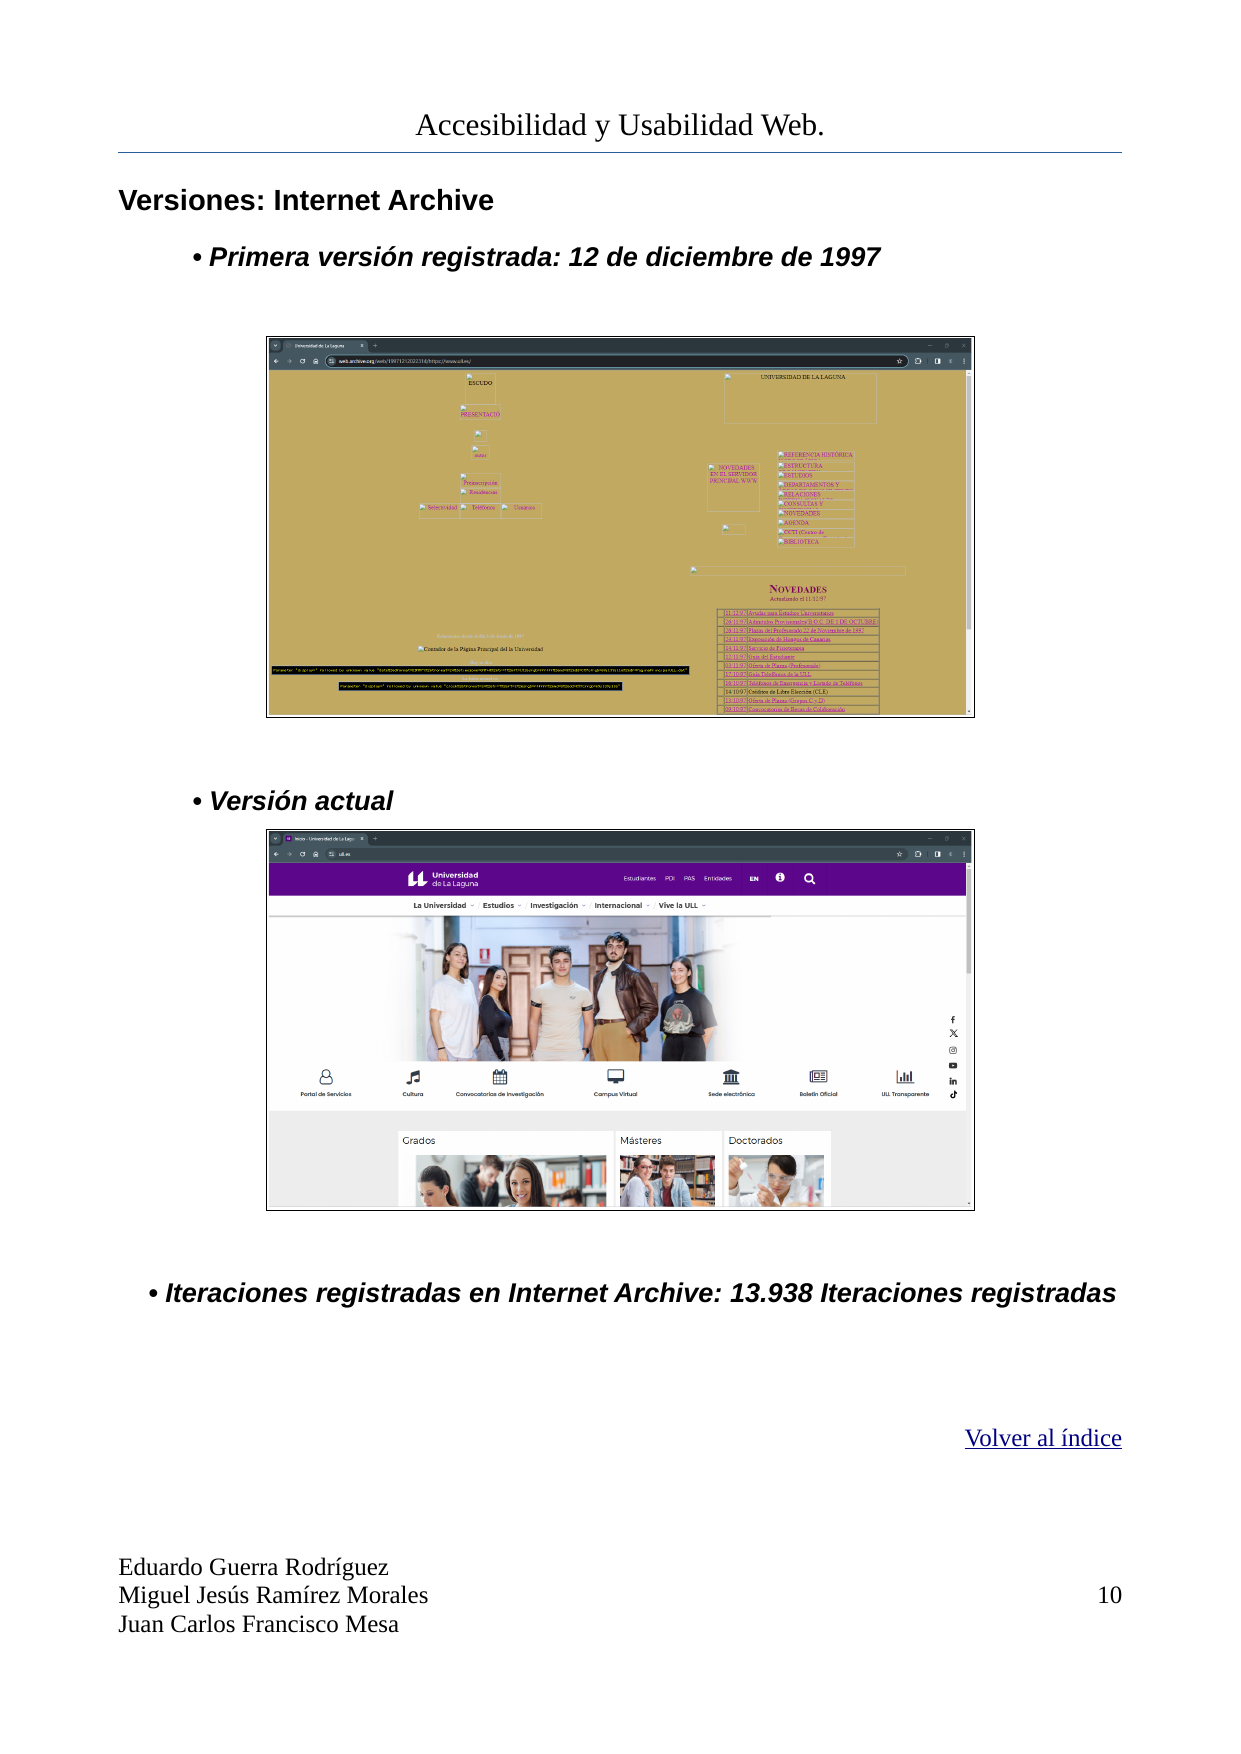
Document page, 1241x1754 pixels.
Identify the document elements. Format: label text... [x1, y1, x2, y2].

picture [268, 338, 972, 715]
subtitle • Primera versión registrada: 12 de diciembre de 1997 [118, 241, 1122, 273]
text Volver al índice [118, 1423, 1122, 1451]
subtitle • Iteraciones registradas en Internet Archive: 13.938 Iteraciones registradas [118, 1277, 1122, 1309]
subtitle Versiones: Internet Archive [118, 183, 1122, 216]
subtitle • Versión actual [118, 785, 1122, 816]
picture [268, 831, 972, 1207]
